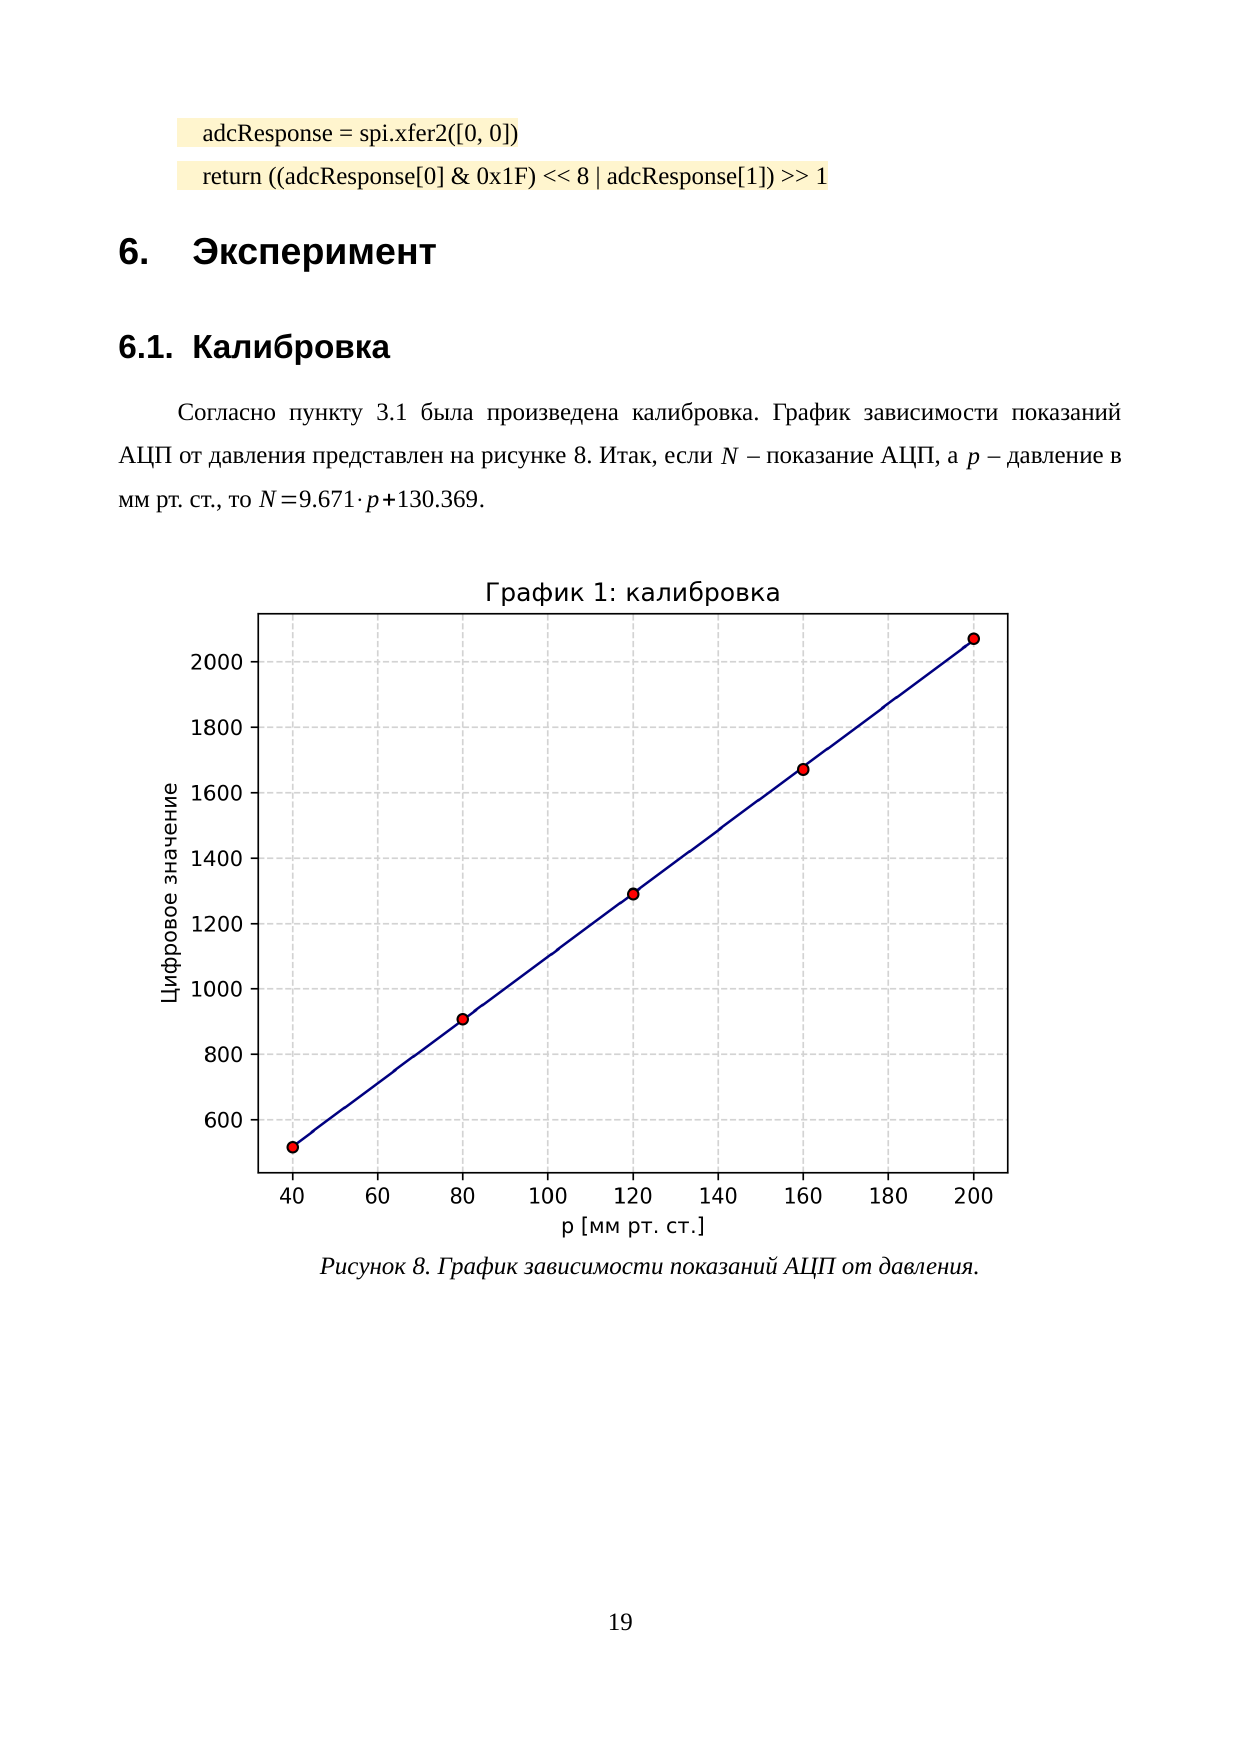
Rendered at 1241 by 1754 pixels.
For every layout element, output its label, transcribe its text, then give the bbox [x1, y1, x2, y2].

text Рисунок 8. График зависимости показаний АЦП от давления. [118, 1251, 1122, 1280]
subtitle Эксперимент [118, 229, 1122, 272]
text adcResponse = spi.xfer2([0, 0]) [118, 118, 1122, 147]
subtitle Калибровка [118, 327, 1122, 366]
text Согласно пункту 3.1 была произведена калибровка. График зависимости показаний АЦП от давления представлен на рисунке 8. Итак, если – показание АЦП, а – давление в мм рт. ст., то . [118, 397, 1122, 512]
text return ((adcResponse[0] & 0x1F) << 8 | adcResponse[1]) >> 1 [118, 161, 1122, 190]
picture [137, 526, 1104, 1252]
